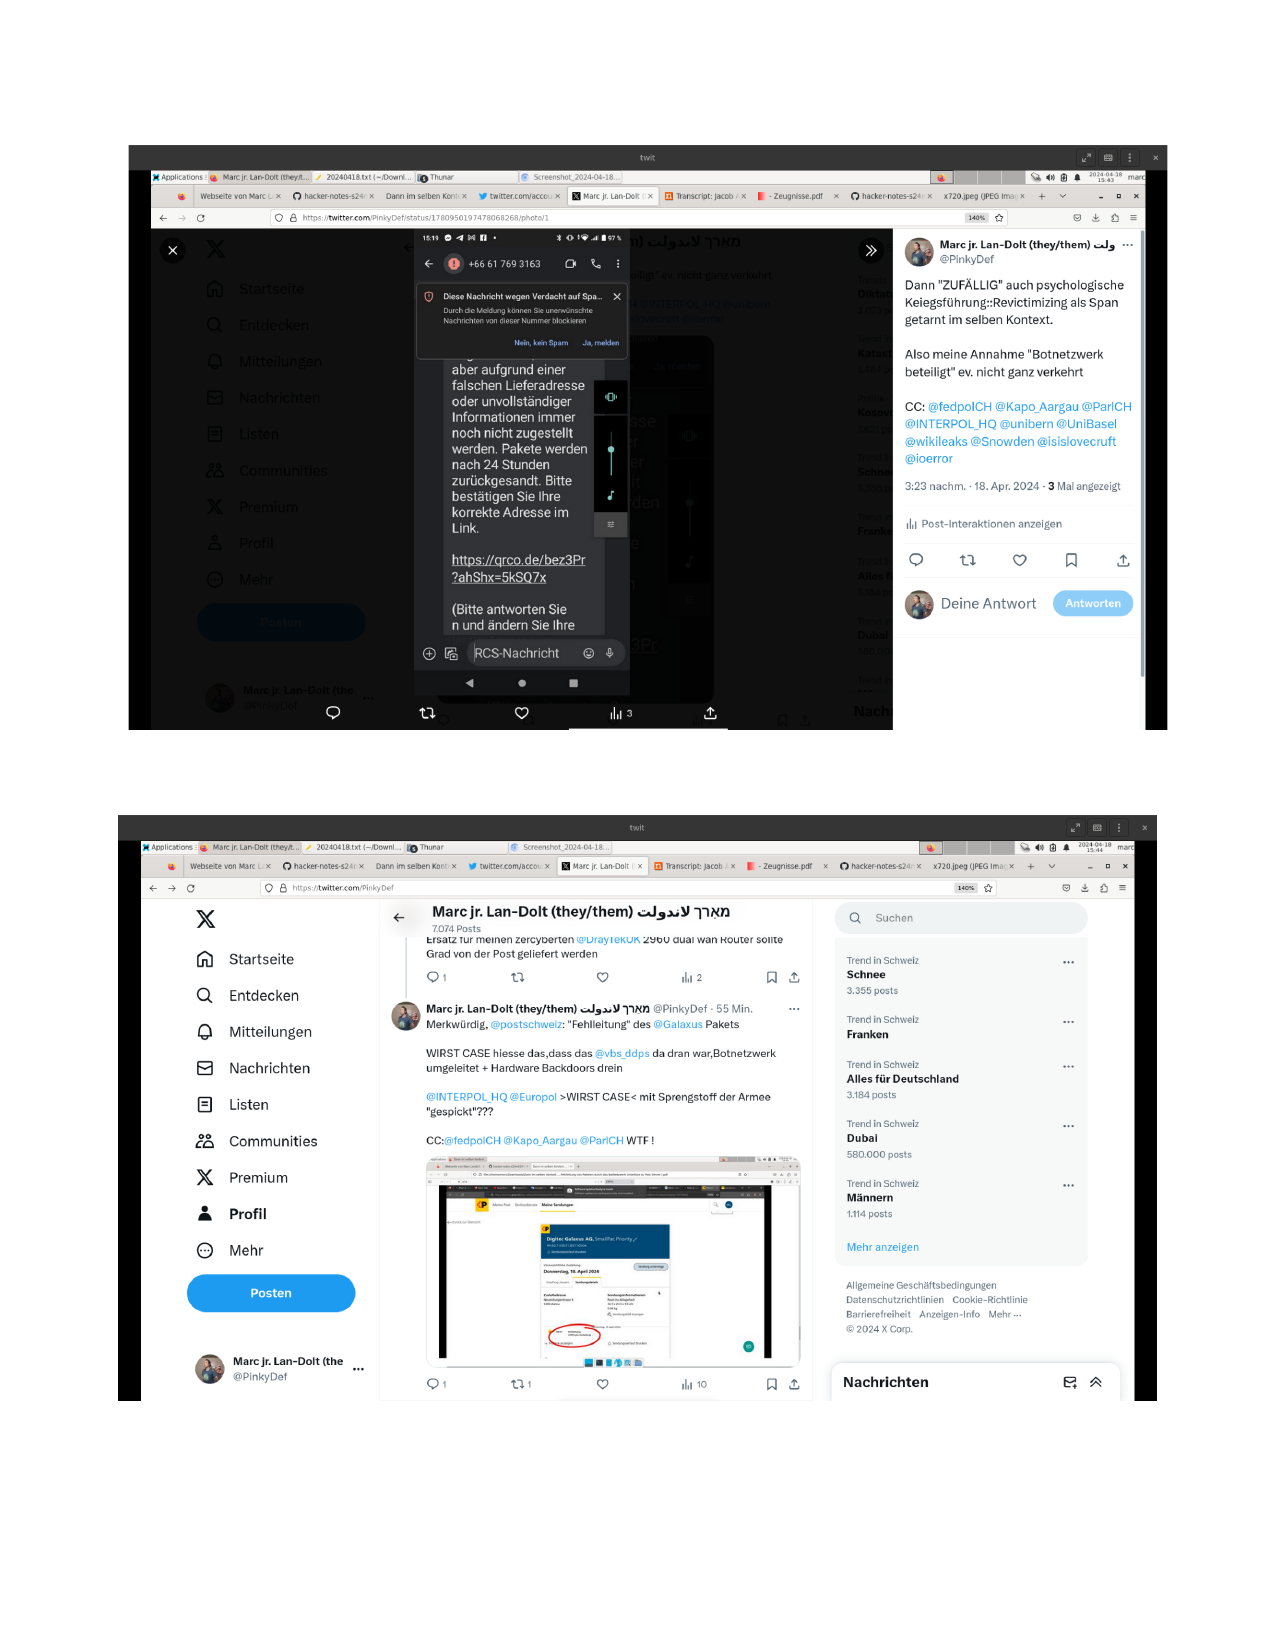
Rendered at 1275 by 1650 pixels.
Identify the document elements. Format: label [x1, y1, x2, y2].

picture [128, 145, 1168, 730]
picture [118, 815, 1157, 1401]
